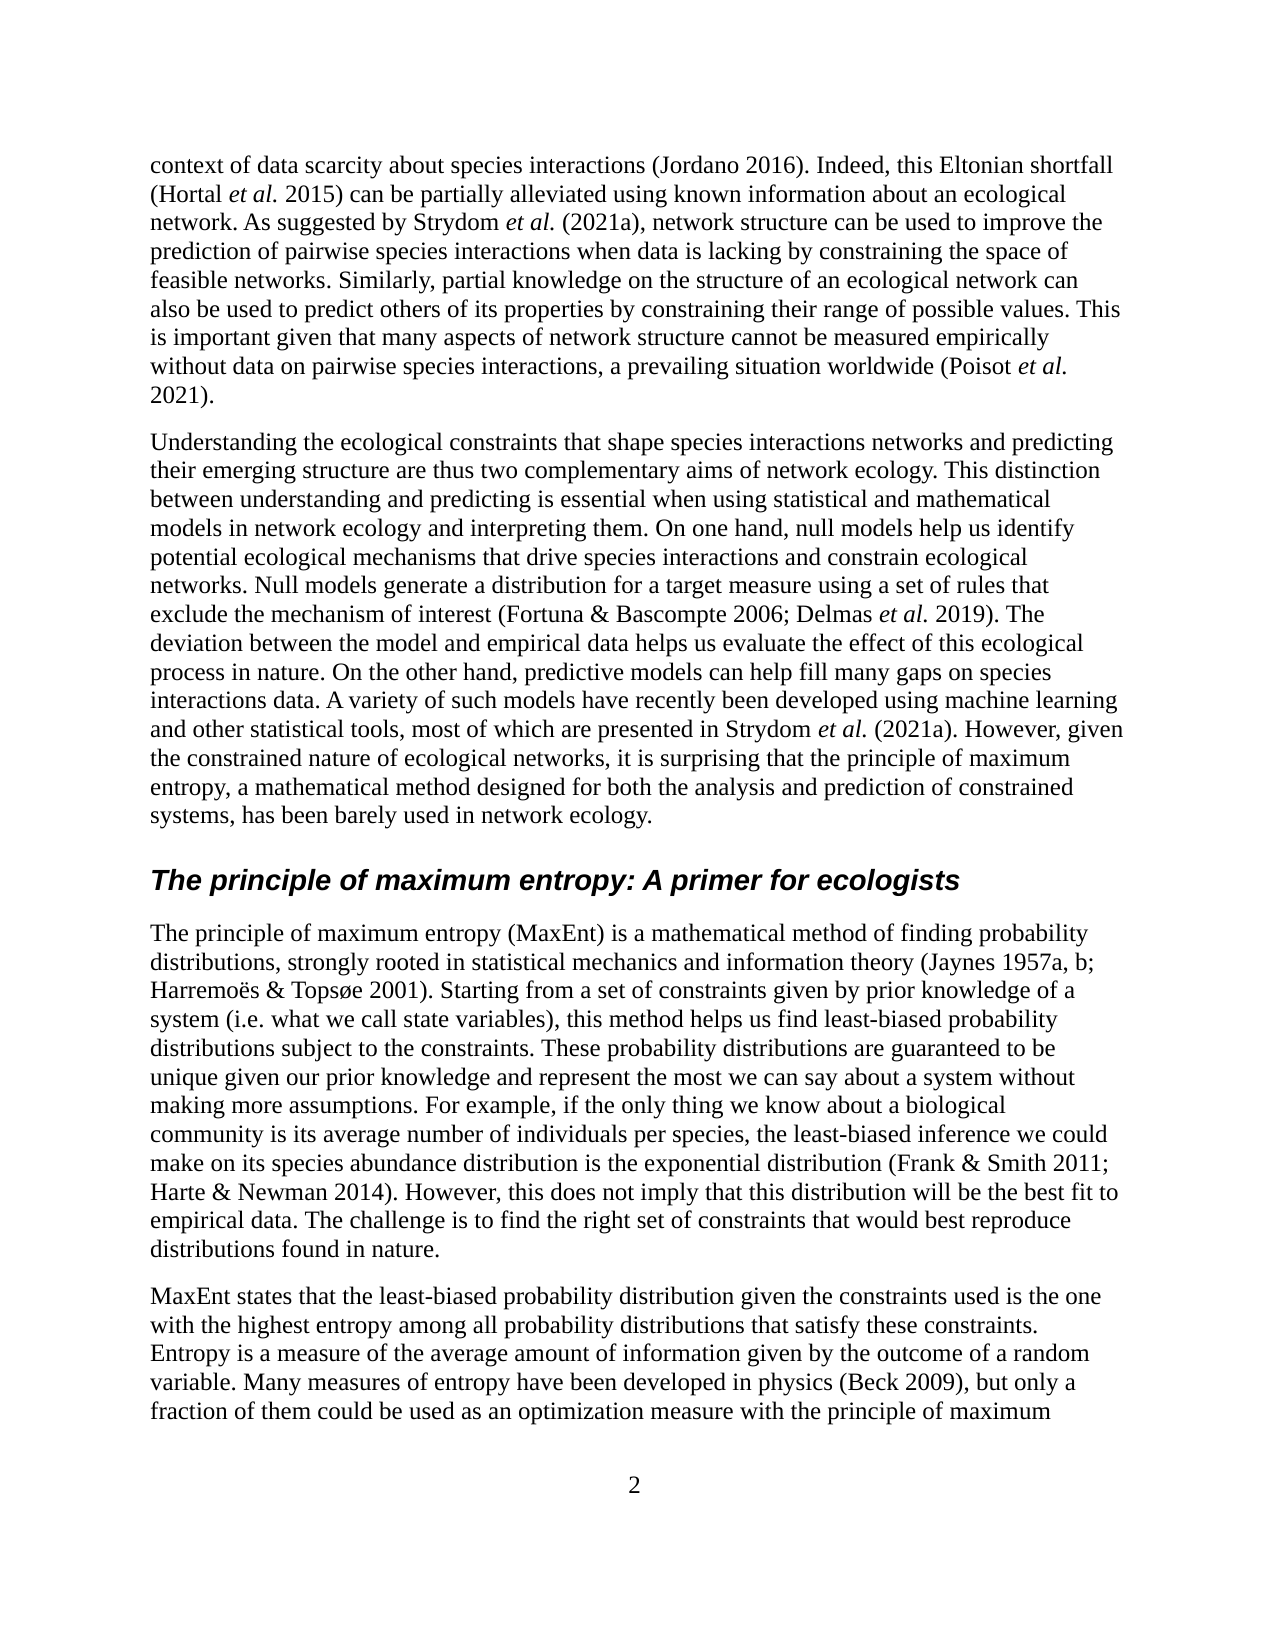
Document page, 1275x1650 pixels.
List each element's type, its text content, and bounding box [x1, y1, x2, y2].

text Understanding the ecological constraints that shape species interactions networks and predicting their emerging structure are thus two complementary aims of network ecology. This distinction between understanding and predicting is essential when using statistical and mathematical models in network ecology and interpreting them. On one hand, null models help us identify potential ecological mechanisms that drive species interactions and constrain ecological networks. Null models generate a distribution for a target measure using a set of rules that exclude the mechanism of interest (Fortuna & Bascompte 2006; Delmas et al. 2019). The deviation between the model and empirical data helps us evaluate the effect of this ecological process in nature. On the other hand, predictive models can help fill many gaps on species interactions data. A variety of such models have recently been developed using machine learning and other statistical tools, most of which are presented in Strydom et al. (2021a). However, given the constrained nature of ecological networks, it is surprising that the principle of maximum entropy, a mathematical method designed for both the analysis and prediction of constrained systems, has been barely used in network ecology. [150, 427, 1125, 829]
text context of data scarcity about species interactions (Jordano 2016). Indeed, this Eltonian shortfall (Hortal et al. 2015) can be partially alleviated using known information about an ecological network. As suggested by Strydom et al. (2021a), network structure can be used to improve the prediction of pairwise species interactions when data is lacking by constraining the space of feasible networks. Similarly, partial knowledge on the structure of an ecological network can also be used to predict others of its properties by constraining their range of possible values. This is important given that many aspects of network structure cannot be measured empirically without data on pairwise species interactions, a prevailing situation worldwide (Poisot et al. 2021). [150, 150, 1125, 409]
text The principle of maximum entropy (MaxEnt) is a mathematical method of finding probability distributions, strongly rooted in statistical mechanics and information theory (Jaynes 1957a, b; Harremoës & Topsøe 2001). Starting from a set of constraints given by prior knowledge of a system (i.e. what we call state variables), this method helps us find least-biased probability distributions subject to the constraints. These probability distributions are guaranteed to be unique given our prior knowledge and represent the most we can say about a system without making more assumptions. For example, if the only thing we know about a biological community is its average number of individuals per species, the least-biased inference we could make on its species abundance distribution is the exponential distribution (Frank & Smith 2011; Harte & Newman 2014). However, this does not imply that this distribution will be the best fit to empirical data. The challenge is to find the right set of constraints that would best reproduce distributions found in nature. [150, 918, 1125, 1263]
text MaxEnt states that the least-biased probability distribution given the constraints used is the one with the highest entropy among all probability distributions that satisfy these constraints. Entropy is a measure of the average amount of information given by the outcome of a random variable. Many measures of entropy have been developed in physics (Beck 2009), but only a fraction of them could be used as an optimization measure with the principle of maximum [150, 1281, 1125, 1425]
subtitle The principle of maximum entropy: A primer for ecologists [150, 863, 1125, 897]
